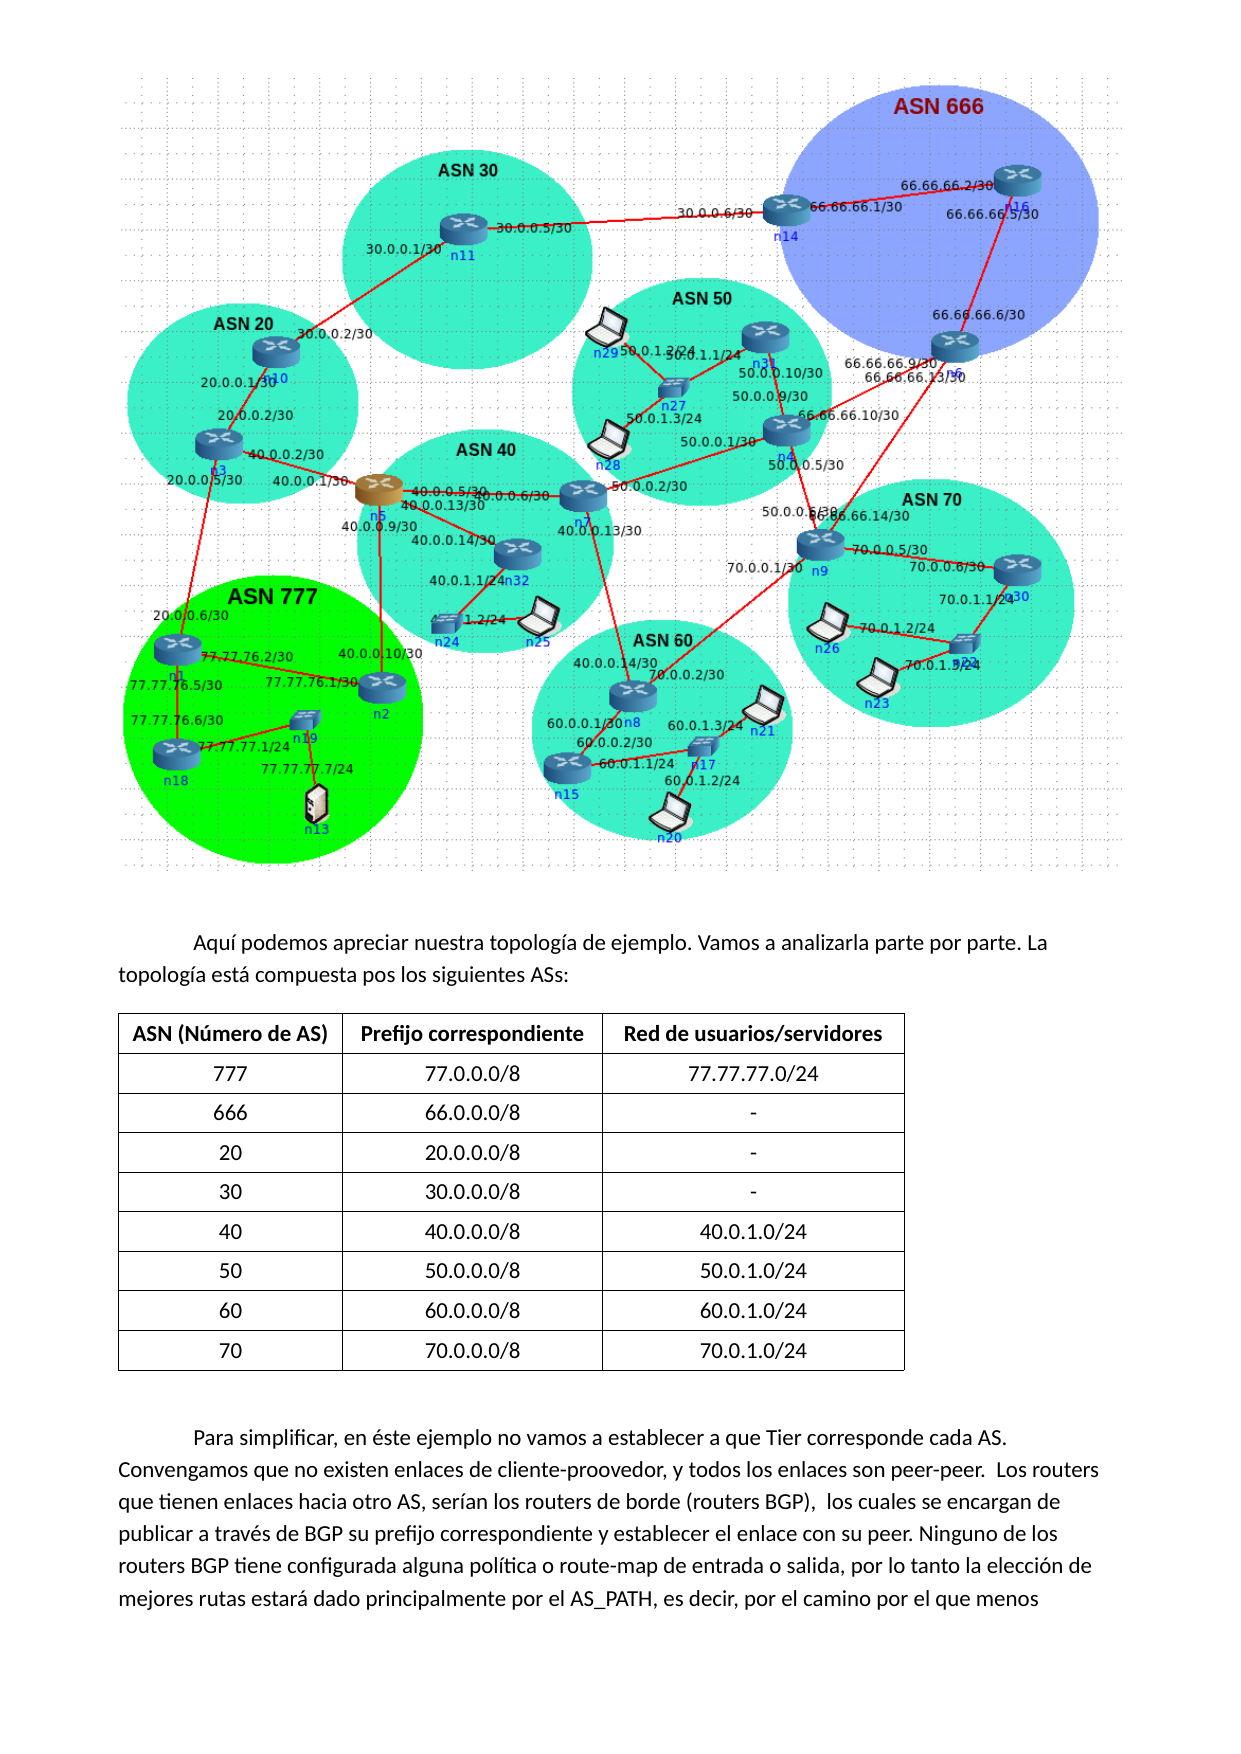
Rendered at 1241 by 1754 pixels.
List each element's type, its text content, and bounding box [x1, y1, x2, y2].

table_cell 20.0.0.0/8 [343, 1133, 602, 1172]
table_cell 666 [119, 1094, 342, 1132]
table_header ASN (Número de AS) [119, 1014, 342, 1053]
picture [118, 78, 1123, 871]
table_cell - [603, 1133, 904, 1172]
table_cell 70 [119, 1331, 342, 1369]
table_cell 50 [119, 1252, 342, 1290]
table_cell 77.77.77.0/24 [603, 1054, 904, 1092]
table_cell 777 [119, 1054, 342, 1092]
table_header Red de usuarios/servidores [603, 1014, 904, 1053]
table_cell 60.0.0.0/8 [343, 1291, 602, 1330]
table_cell 30 [119, 1173, 342, 1211]
table_header Prefijo correspondiente [343, 1014, 602, 1053]
text Para simplificar, en éste ejemplo no vamos a establecer a que Tier corresponde cada AS. Convengamos que no existen enlaces de cliente-proovedor, y todos los enlaces son peer-peer. Los routers que tienen enlaces hacia otro AS, serían los routers de borde (routers BGP), los cuales se encargan de publicar a través de BGP su prefijo correspondiente y establecer el enlace con su peer. Ninguno de los routers BGP tiene configurada alguna política o route-map de entrada o salida, por lo tanto la elección de mejores rutas estará dado principalmente por el AS_PATH, es decir, por el camino por el que menos [118, 1423, 1122, 1612]
table_cell 70.0.0.0/8 [343, 1331, 602, 1369]
table_cell 30.0.0.0/8 [343, 1173, 602, 1211]
table_cell - [603, 1094, 904, 1132]
table_cell 66.0.0.0/8 [343, 1094, 602, 1132]
table_cell 70.0.1.0/24 [603, 1331, 904, 1369]
table_cell 60.0.1.0/24 [603, 1291, 904, 1330]
table_cell 40 [119, 1212, 342, 1251]
table_cell 77.0.0.0/8 [343, 1054, 602, 1092]
table_cell 20 [119, 1133, 342, 1172]
text Aquí podemos apreciar nuestra topología de ejemplo. Vamos a analizarla parte por parte. La topología está compuesta pos los siguientes ASs: [118, 928, 1122, 988]
table_cell 40.0.1.0/24 [603, 1212, 904, 1251]
table_cell 40.0.0.0/8 [343, 1212, 602, 1251]
table_cell 50.0.1.0/24 [603, 1252, 904, 1290]
table_cell - [603, 1173, 904, 1211]
table_cell 60 [119, 1291, 342, 1330]
table_cell 50.0.0.0/8 [343, 1252, 602, 1290]
